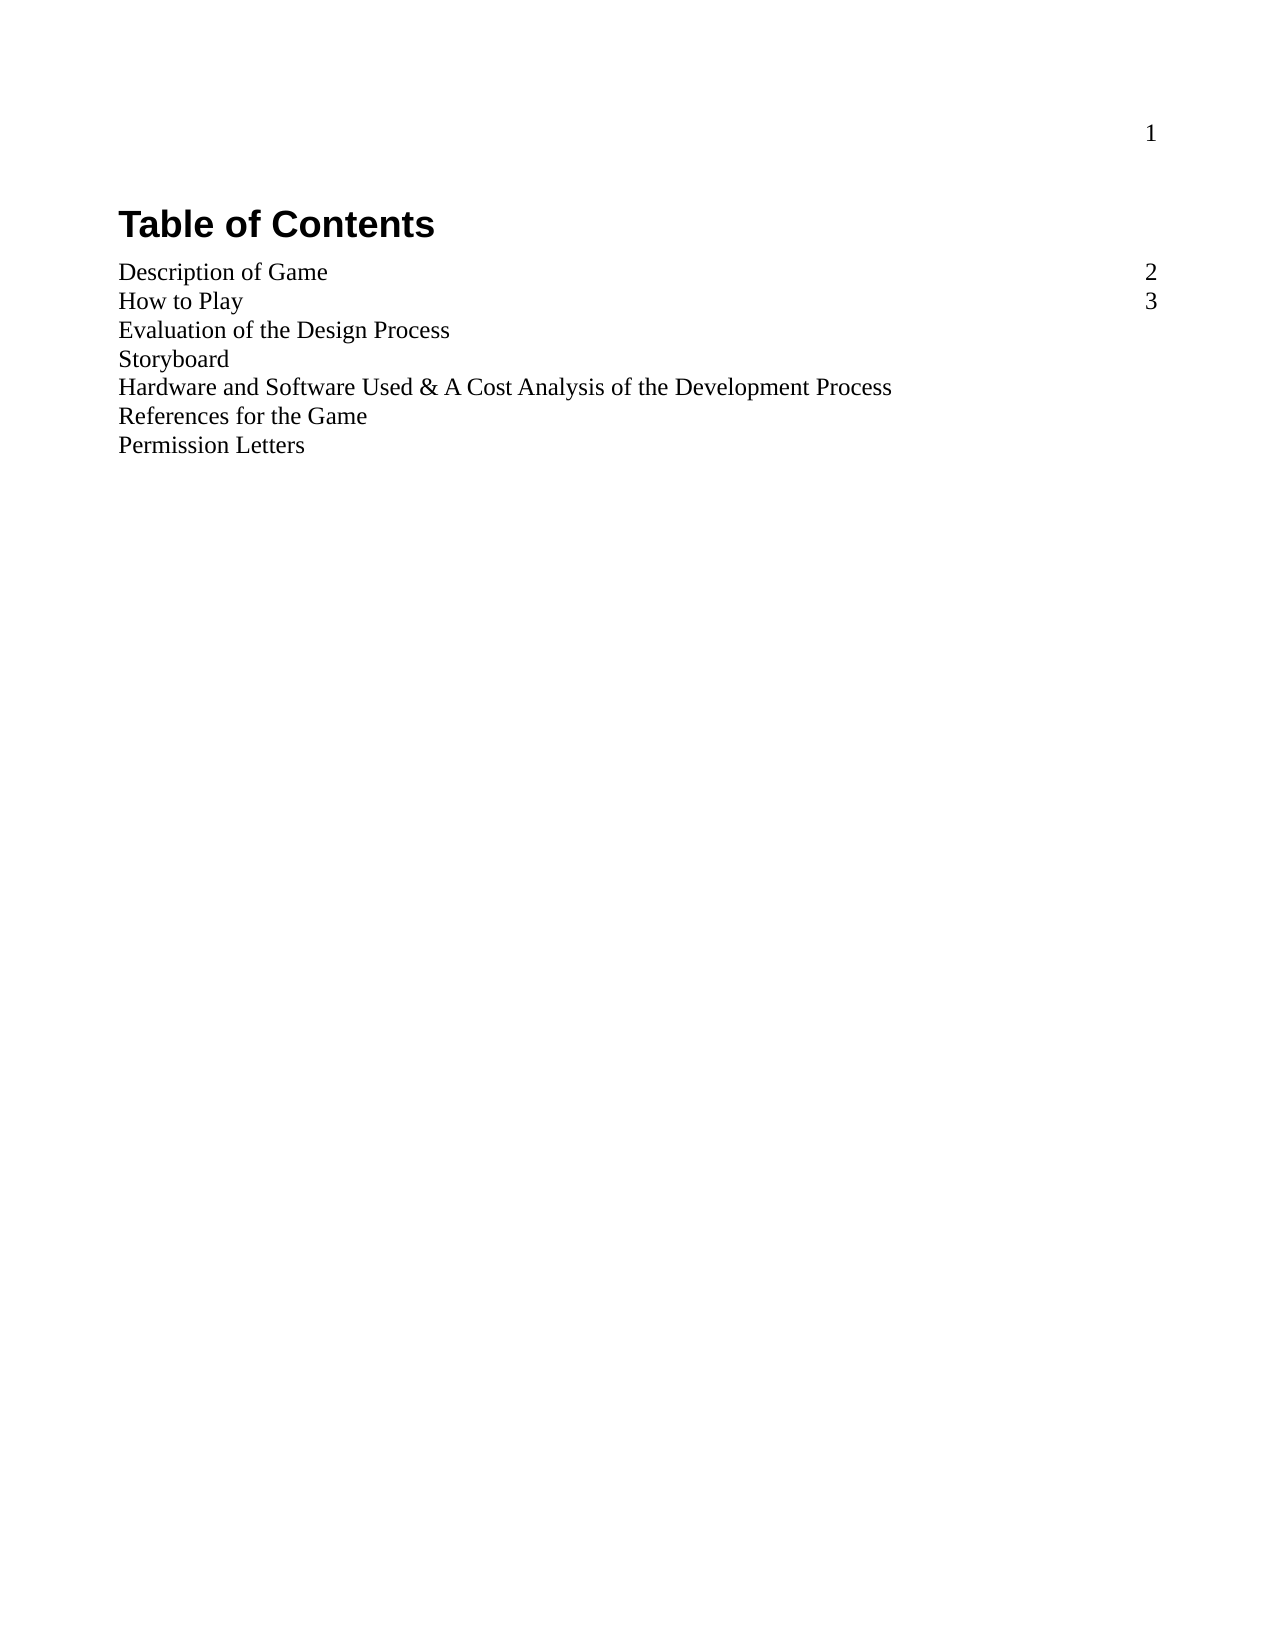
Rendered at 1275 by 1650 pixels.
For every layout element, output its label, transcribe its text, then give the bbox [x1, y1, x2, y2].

table_cell Evaluation of the Design Process [118, 315, 999, 344]
table_cell [999, 373, 1157, 401]
table_cell [999, 315, 1157, 344]
table_cell [999, 459, 1157, 487]
table_cell References for the Game [118, 401, 999, 430]
table_cell 3 [999, 286, 1157, 315]
table_cell Hardware and Software Used & A Cost Analysis of the Development Process [118, 373, 999, 401]
table_cell Permission Letters [118, 430, 999, 459]
table_cell [118, 459, 999, 487]
table_cell Storyboard [118, 344, 999, 372]
subtitle Table of Contents [118, 201, 1157, 245]
table_cell How to Play [118, 286, 999, 315]
table_header 2 [999, 258, 1157, 286]
table_cell [999, 344, 1157, 372]
table_cell [999, 430, 1157, 459]
table_header Description of Game [118, 258, 999, 286]
table_cell [999, 401, 1157, 430]
